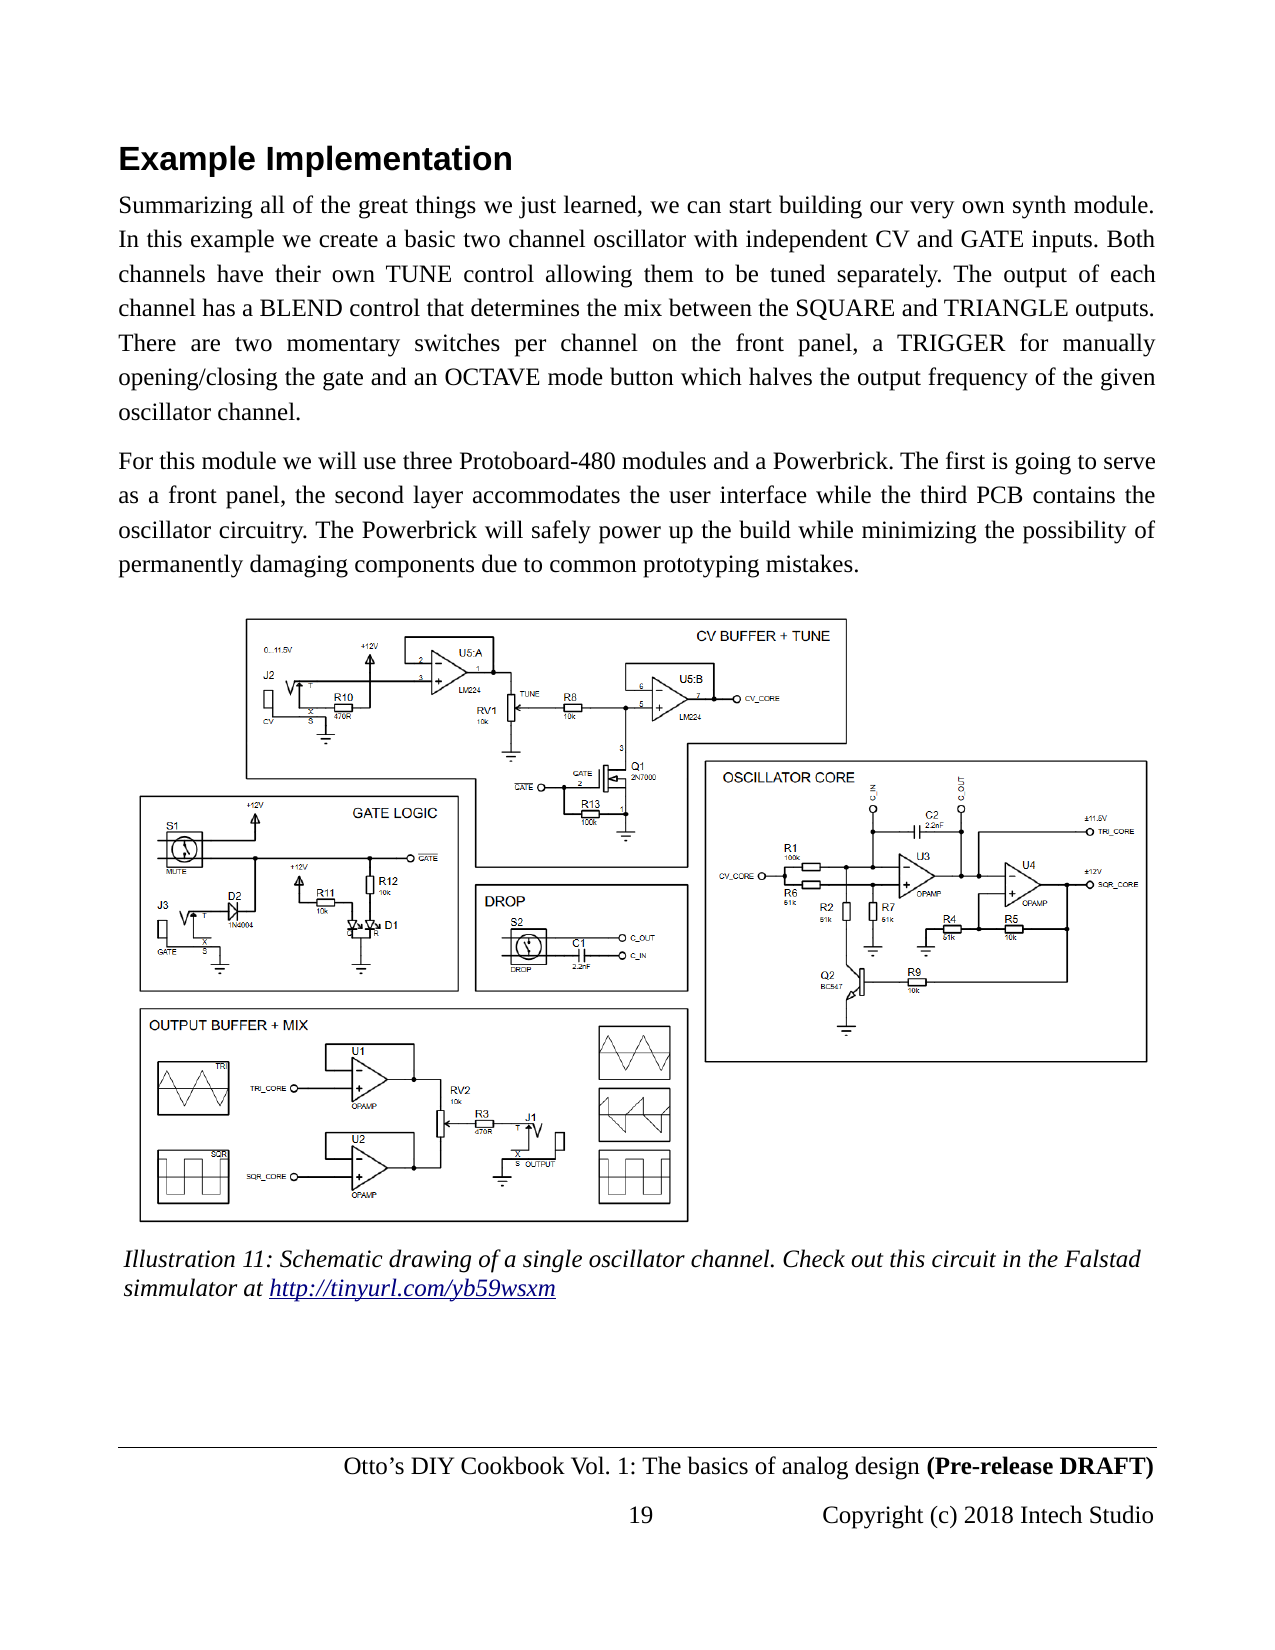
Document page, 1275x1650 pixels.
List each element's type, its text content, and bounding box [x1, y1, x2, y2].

picture [123, 602, 1162, 1239]
text For this module we will use three Protoboard-480 modules and a Powerbrick. The first is going to serve as a front panel, the second layer accommodates the user interface while the third PCB contains the oscillator circuitry. The Powerbrick will safely power up the build while minimizing the possibility of permanently damaging components due to common prototyping mistakes. [118, 446, 1157, 578]
text Illustration 11: Schematic drawing of a single oscillator channel. Check out this circuit in the Falstad simmulator at http://tinyurl.com/yb59wsxm [123, 1239, 1162, 1301]
subtitle Example Implementation [118, 139, 1157, 178]
text Summarizing all of the great things we just learned, we can start building our very own synth module. In this example we create a basic two channel oscillator with independent CV and GATE inputs. Both channels have their own TUNE control allowing them to be tuned separately. The output of each channel has a BLEND control that determines the mix between the SQUARE and TRIANGLE outputs. There are two momentary switches per channel on the front panel, a TRIGGER for manually opening/closing the gate and an OCTAVE mode button which halves the output frequency of the given oscillator channel. [118, 190, 1157, 426]
